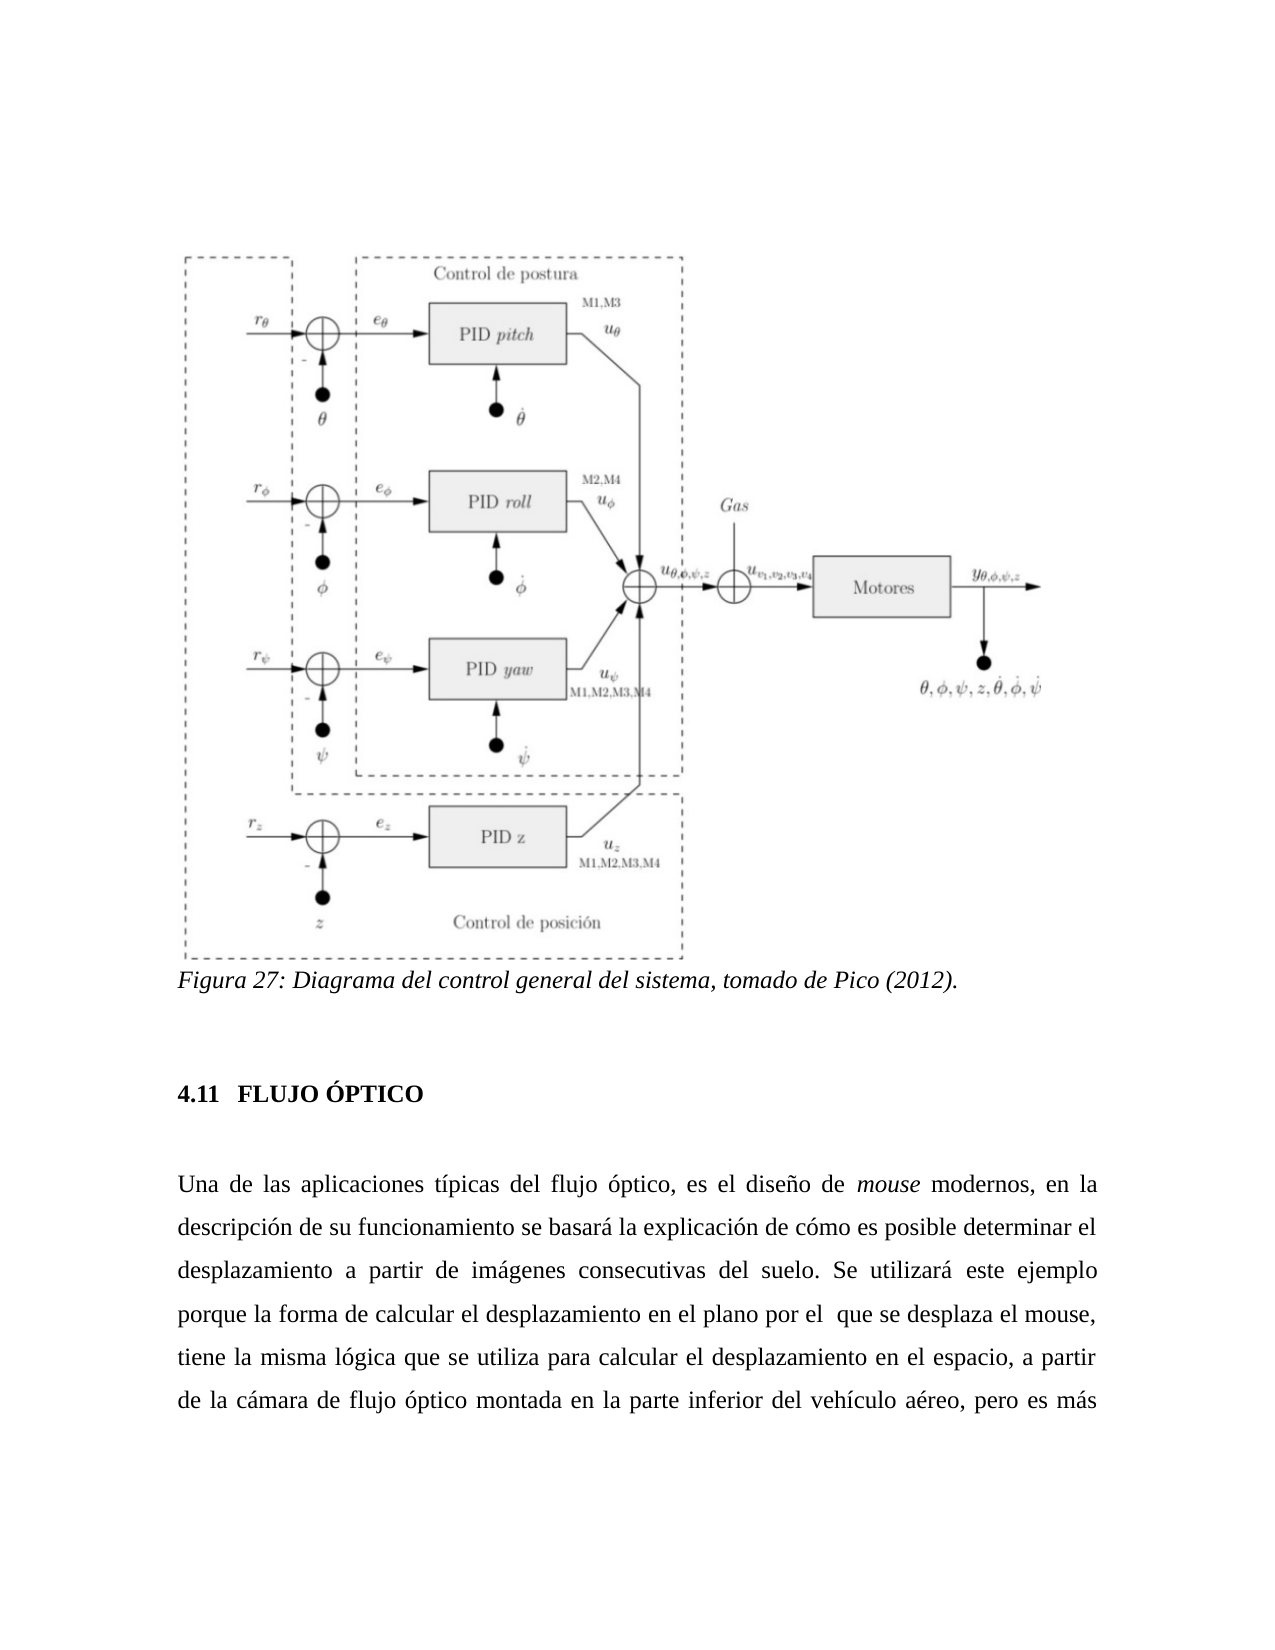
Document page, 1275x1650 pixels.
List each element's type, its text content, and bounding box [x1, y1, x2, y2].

text Una de las aplicaciones típicas del flujo óptico, es el diseño de mouse modernos, en la descripción de su funcionamiento se basará la explicación de cómo es posible determinar el desplazamiento a partir de imágenes consecutivas del suelo. Se utilizará este ejemplo porque la forma de calcular el desplazamiento en el plano por el que se desplaza el mouse, tiene la misma lógica que se utiliza para calcular el desplazamiento en el espacio, a partir de la cámara de flujo óptico montada en la parte inferior del vehículo aéreo, pero es más [177, 1169, 1098, 1414]
subtitle FLUJO ÓPTICO [177, 1079, 1098, 1108]
picture [177, 247, 1042, 960]
text Figura 27: Diagrama del control general del sistema, tomado de Pico (2012). [177, 960, 1041, 994]
